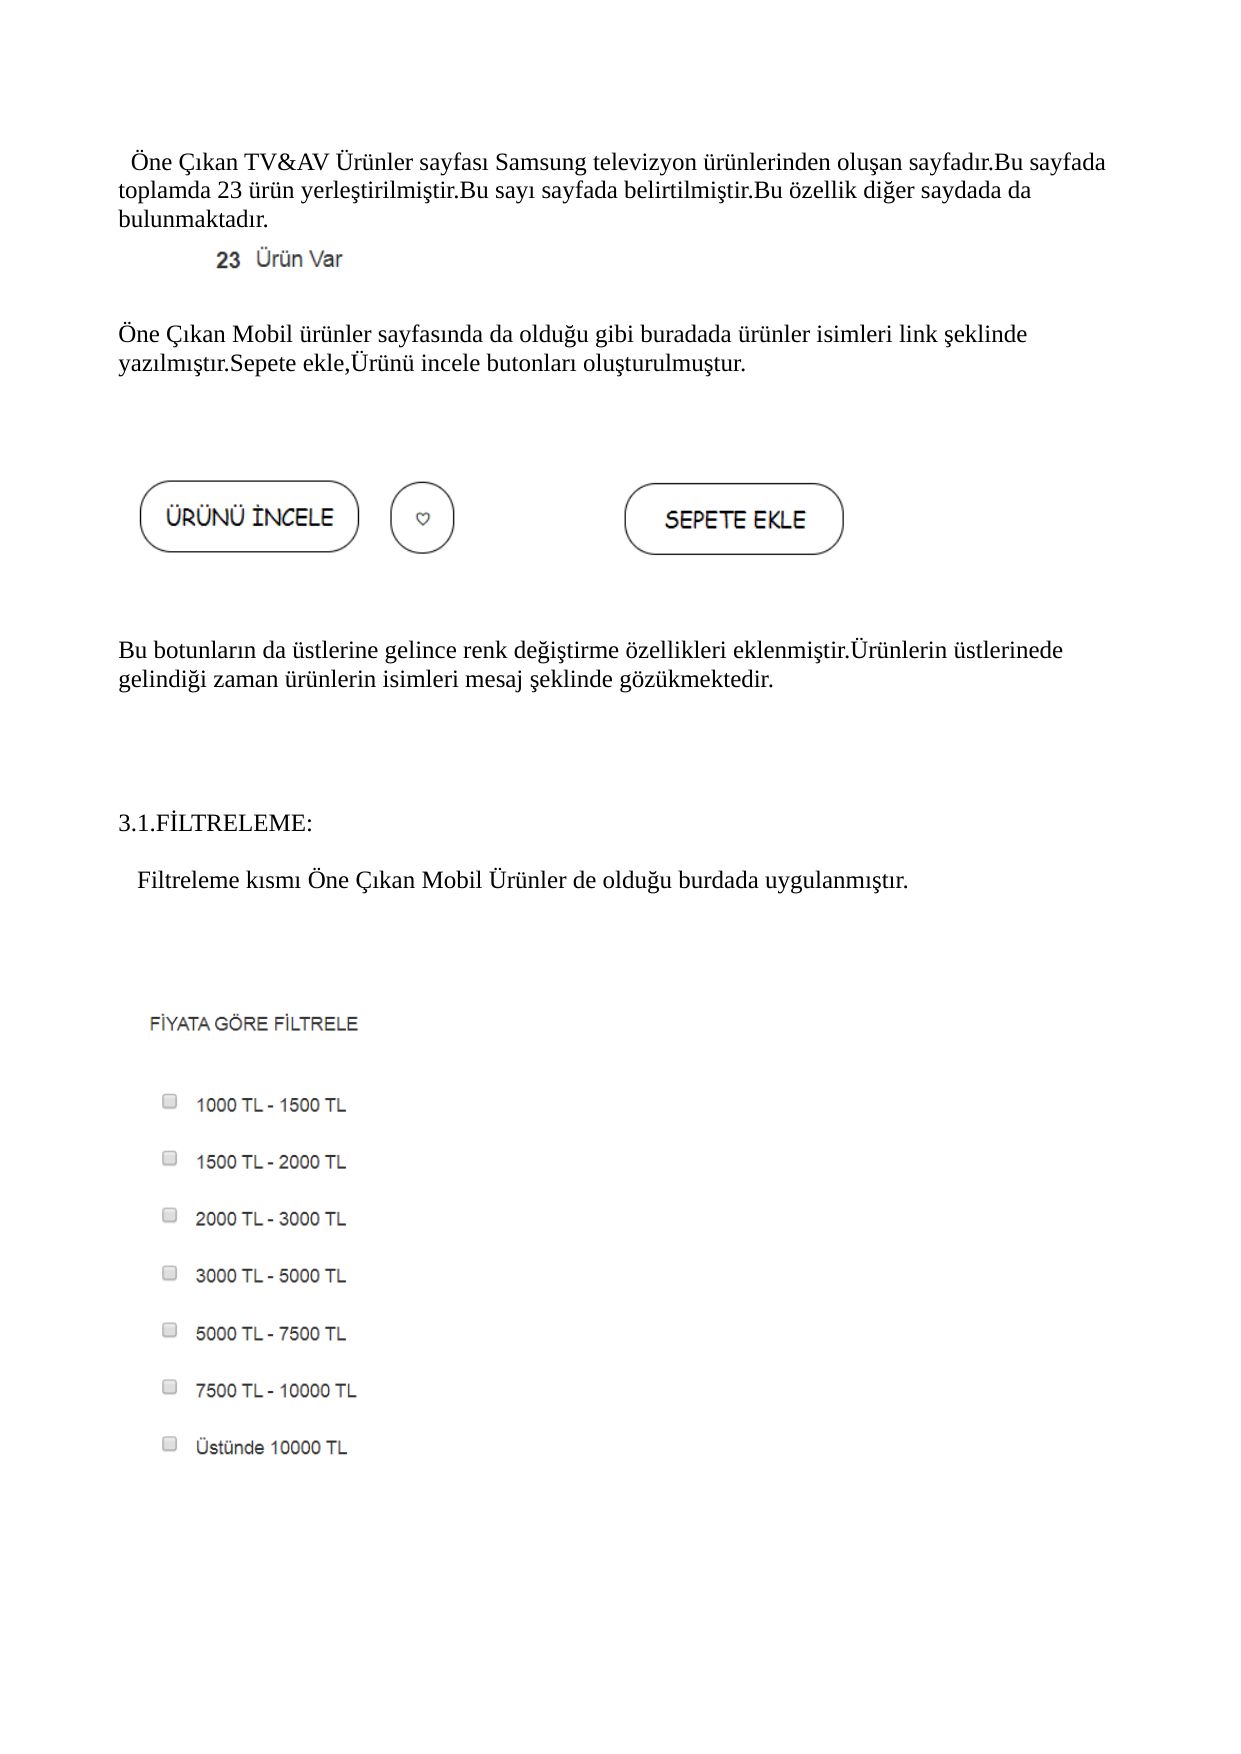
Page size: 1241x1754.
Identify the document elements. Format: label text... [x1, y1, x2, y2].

text Öne Çıkan Mobil ürünler sayfasında da olduğu gibi buradada ürünler isimleri link şeklinde yazılmıştır.Sepete ekle,Ürünü incele butonları oluşturulmuştur. [118, 319, 1122, 377]
text 3.1.FİLTRELEME: [118, 808, 1122, 837]
text Filtreleme kısmı Öne Çıkan Mobil Ürünler de olduğu burdada uygulanmıştır. [118, 866, 1122, 894]
text Öne Çıkan TV&AV Ürünler sayfası Samsung televizyon ürünlerinden oluşan sayfadır.Bu sayfada toplamda 23 ürün yerleştirilmiştir.Bu sayı sayfada belirtilmiştir.Bu özellik diğer saydada da bulunmaktadır. [118, 147, 1122, 233]
text Bu botunların da üstlerine gelince renk değiştirme özellikleri eklenmiştir.Ürünlerin üstlerinede gelindiği zaman ürünlerin isimleri mesaj şeklinde gözükmektedir. [118, 636, 1122, 693]
